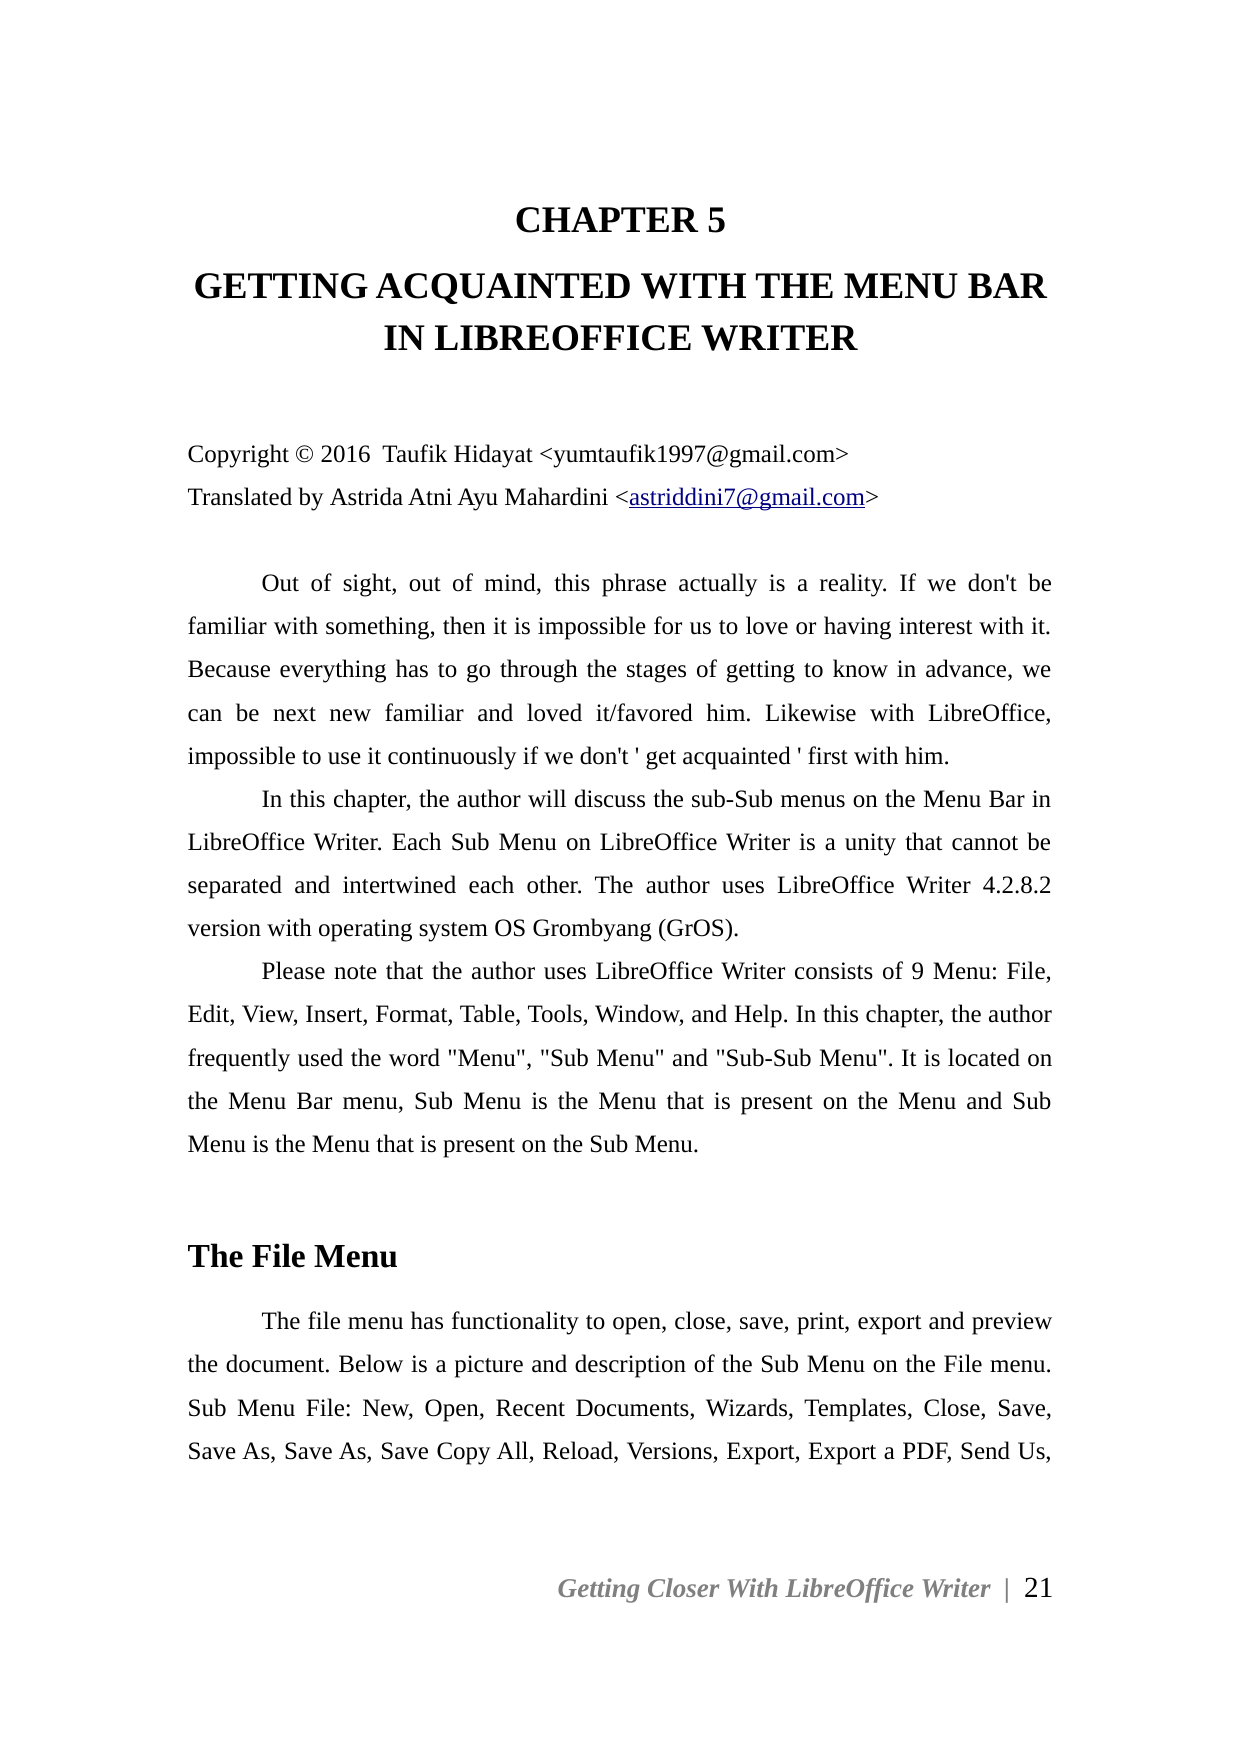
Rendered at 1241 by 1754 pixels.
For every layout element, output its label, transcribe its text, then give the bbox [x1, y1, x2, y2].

subtitle CHAPTER 5 GETTING ACQUAINTED WITH THE MENU BAR IN LIBREOFFICE WRITER [187, 175, 1053, 184]
text Copyright © 2016 Taufik Hidayat <yumtaufik1997@gmail.com> [187, 439, 1053, 468]
text CHAPTER 5 [187, 197, 1053, 240]
text Translated by Astrida Atni Ayu Mahardini <astriddini7@gmail.com> [187, 482, 1053, 511]
subtitle The File Menu [187, 1236, 1053, 1275]
text Out of sight, out of mind, this phrase actually is a reality. If we don't be familiar with something, then it is impossible for us to love or having interest with it. Because everything has to go through the stages of getting to know in advance, we can be next new familiar and loved it/favored him. Likewise with LibreOffice, impossible to use it continuously if we don't ' get acquainted ' first with him. [187, 568, 1053, 769]
text Please note that the author uses LibreOffice Writer consists of 9 Menu: File, Edit, View, Insert, Format, Table, Tools, Window, and Help. In this chapter, the author frequently used the word "Menu", "Sub Menu" and "Sub-Sub Menu". It is located on the Menu Bar menu, Sub Menu is the Menu that is present on the Menu and Sub Menu is the Menu that is present on the Sub Menu. [187, 956, 1053, 1158]
text GETTING ACQUAINTED WITH THE MENU BAR IN LIBREOFFICE WRITER [187, 263, 1053, 358]
text In this chapter, the author will discuss the sub-Sub menus on the Menu Bar in LibreOffice Writer. Each Sub Menu on LibreOffice Writer is a unity that cannot be separated and intertwined each other. The author uses LibreOffice Writer 4.2.8.2 version with operating system OS Grombyang (GrOS). [187, 784, 1053, 942]
text The file menu has functionality to open, close, save, print, export and preview the document. Below is a picture and description of the Sub Menu on the File menu. Sub Menu File: New, Open, Recent Documents, Wizards, Templates, Close, Save, Save As, Save As, Save Copy All, Reload, Versions, Export, Export a PDF, Send Us, [187, 1306, 1053, 1464]
